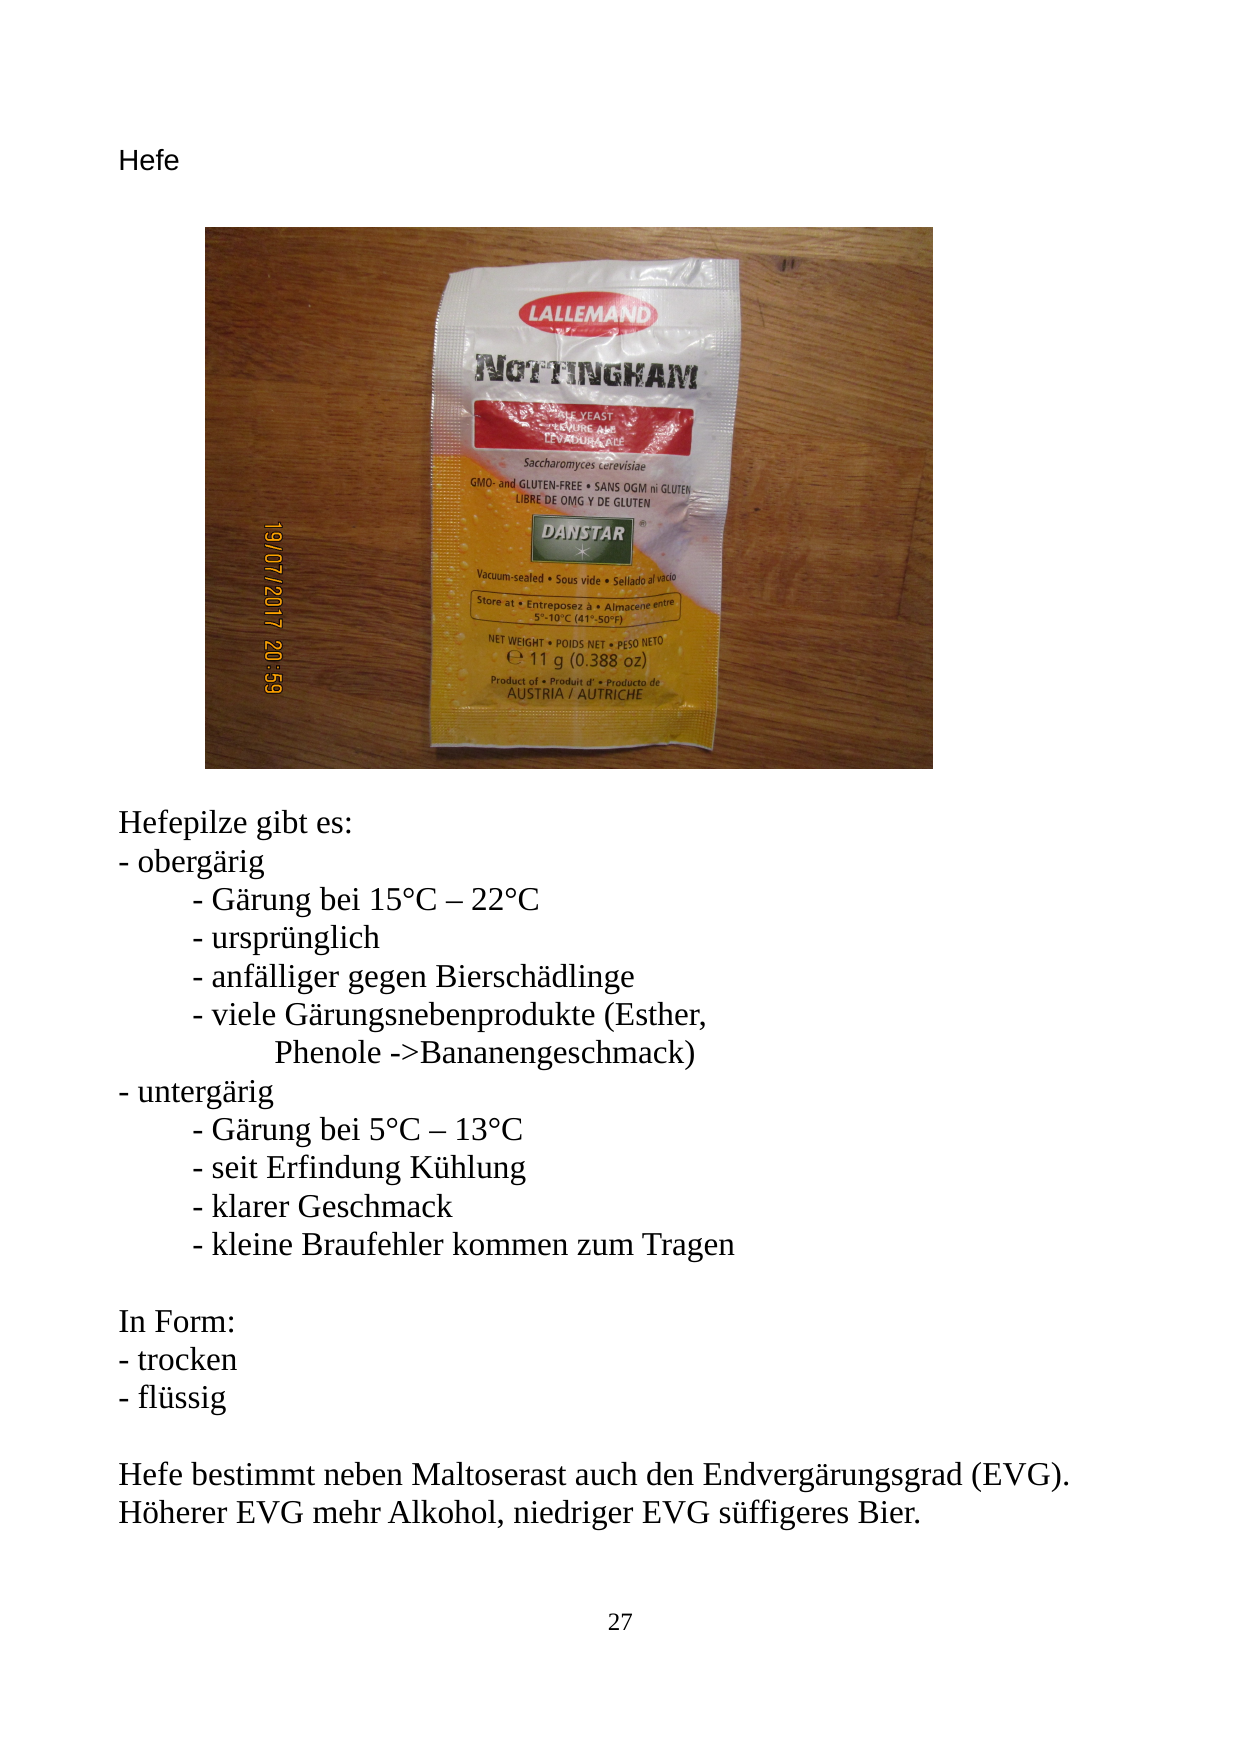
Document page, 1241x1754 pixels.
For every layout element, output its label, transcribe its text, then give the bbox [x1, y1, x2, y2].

text - trocken [118, 1339, 1122, 1377]
text In Form: [118, 1301, 1122, 1339]
subtitle Hefe [118, 143, 1122, 177]
text Hefe bestimmt neben Maltoserast auch den Endvergärungsgrad (EVG). Höherer EVG mehr Alkohol, niedriger EVG süffigeres Bier. [118, 1454, 1122, 1531]
text - Gärung bei 5°C – 13°C [118, 1109, 1122, 1147]
text - anfälliger gegen Bierschädlinge [118, 956, 1122, 994]
text - klarer Geschmack [118, 1186, 1122, 1224]
text - untergärig [118, 1071, 1122, 1109]
text - flüssig [118, 1377, 1122, 1416]
text - kleine Braufehler kommen zum Tragen [118, 1224, 1122, 1262]
text - viele Gärungsnebenprodukte (Esther, [118, 994, 1122, 1032]
picture [205, 227, 933, 769]
text - ursprünglich [118, 917, 1122, 956]
text - Gärung bei 15°C – 22°C [118, 879, 1122, 917]
text - obergärig [118, 841, 1122, 879]
text - seit Erfindung Kühlung [118, 1147, 1122, 1186]
text Hefepilze gibt es: [118, 802, 1122, 841]
text Phenole ->Bananengeschmack) [118, 1032, 1122, 1071]
